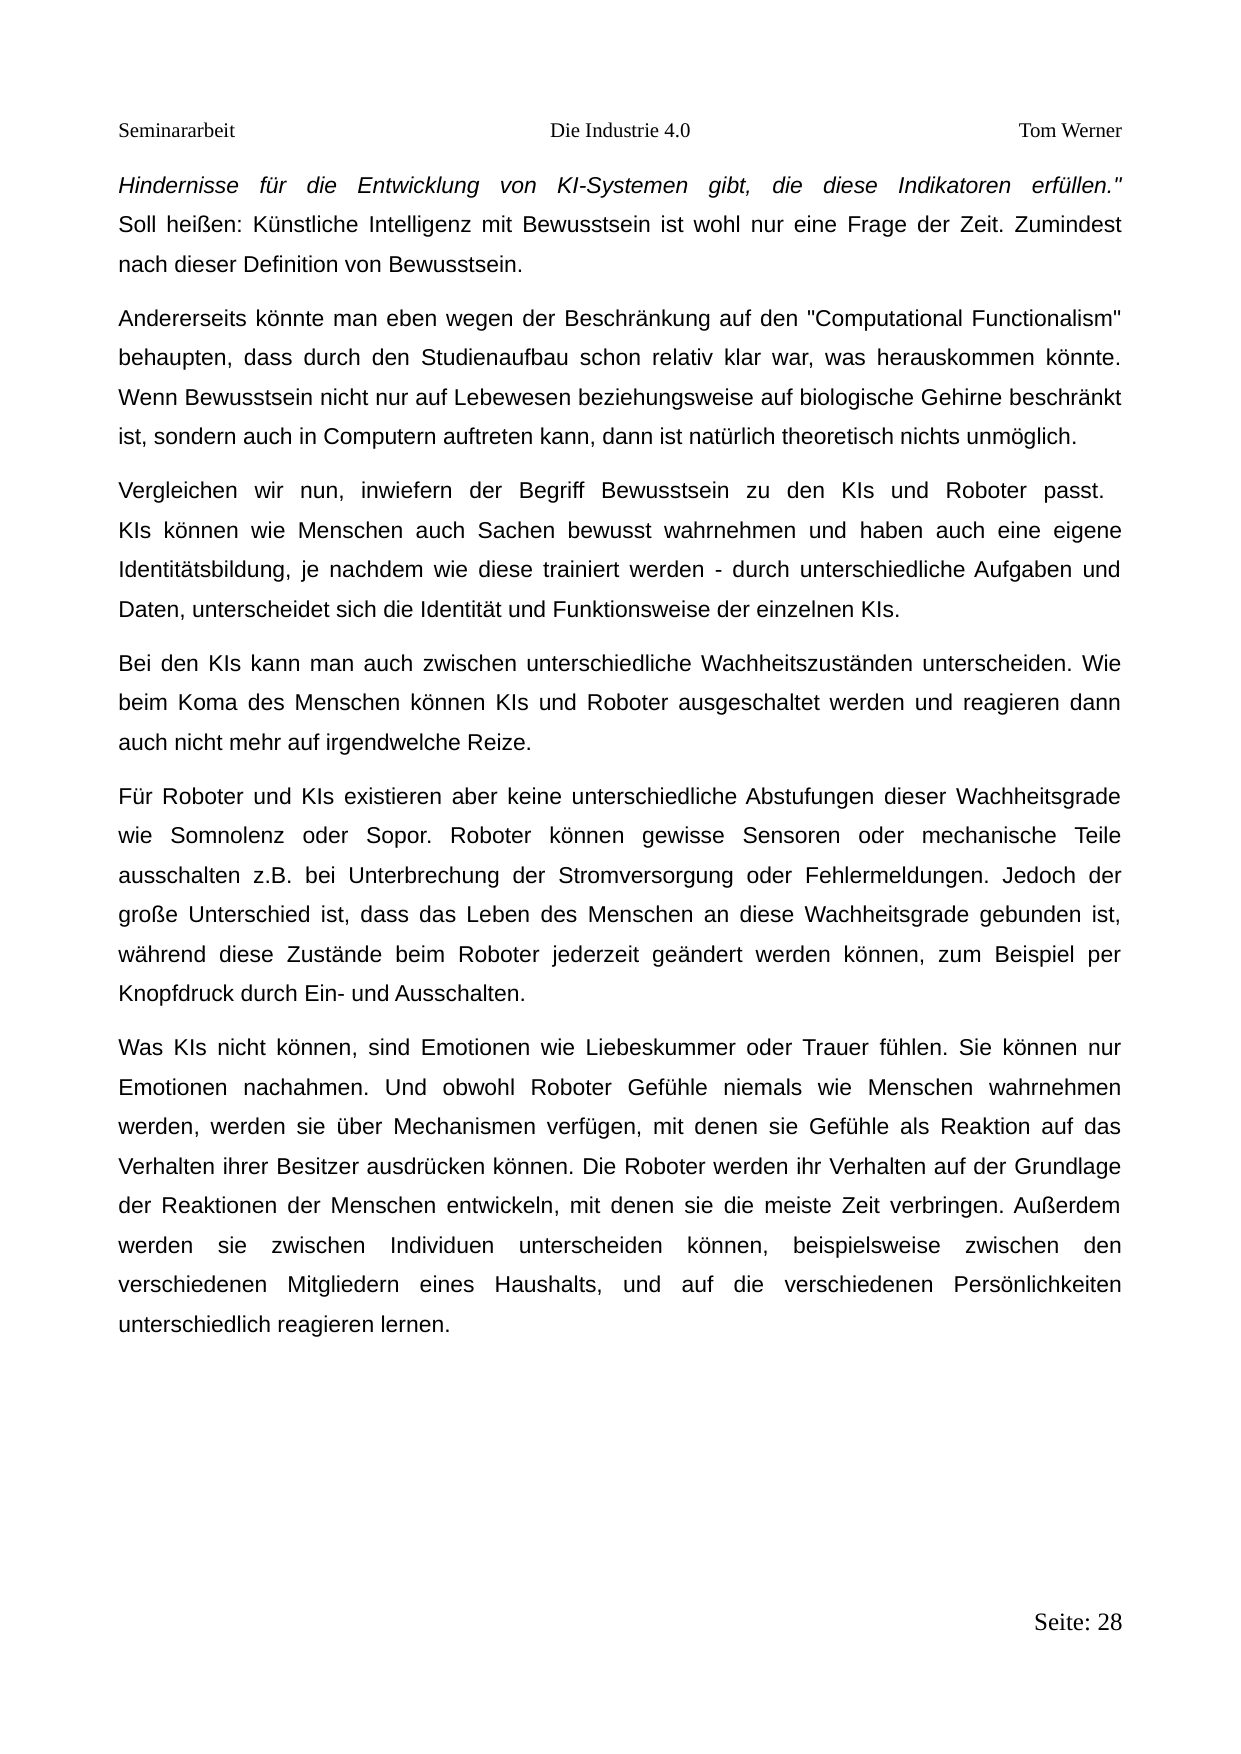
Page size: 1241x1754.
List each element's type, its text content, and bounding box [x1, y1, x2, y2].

text Vergleichen wir nun, inwiefern der Begriff Bewusstsein zu den KIs und Roboter passt. KIs können wie Menschen auch Sachen bewusst wahrnehmen und haben auch eine eigene Identitätsbildung, je nachdem wie diese trainiert werden - durch unterschiedliche Aufgaben und Daten, unterscheidet sich die Identität und Funktionsweise der einzelnen KIs. [118, 477, 1122, 622]
text Andererseits könnte man eben wegen der Beschränkung auf den "Computational Functionalism" behaupten, dass durch den Studienaufbau schon relativ klar war, was herauskommen könnte. Wenn Bewusstsein nicht nur auf Lebewesen beziehungsweise auf biologische Gehirne beschränkt ist, sondern auch in Computern auftreten kann, dann ist natürlich theoretisch nichts unmöglich. [118, 305, 1122, 449]
text Hindernisse für die Entwicklung von KI-Systemen gibt, die diese Indikatoren erfüllen." Soll heißen: Künstliche Intelligenz mit Bewusstsein ist wohl nur eine Frage der Zeit. Zumindest nach dieser Definition von Bewusstsein. [118, 172, 1122, 277]
text Was KIs nicht können, sind Emotionen wie Liebeskummer oder Trauer fühlen. Sie können nur Emotionen nachahmen. Und obwohl Roboter Gefühle niemals wie Menschen wahrnehmen werden, werden sie über Mechanismen verfügen, mit denen sie Gefühle als Reaktion auf das Verhalten ihrer Besitzer ausdrücken können. Die Roboter werden ihr Verhalten auf der Grundlage der Reaktionen der Menschen entwickeln, mit denen sie die meiste Zeit verbringen. Außerdem werden sie zwischen Individuen unterscheiden können, beispielsweise zwischen den verschiedenen Mitgliedern eines Haushalts, und auf die verschiedenen Persönlichkeiten unterschiedlich reagieren lernen. [118, 1034, 1122, 1337]
text Für Roboter und KIs existieren aber keine unterschiedliche Abstufungen dieser Wachheitsgrade wie Somnolenz oder Sopor. Roboter können gewisse Sensoren oder mechanische Teile ausschalten z.B. bei Unterbrechung der Stromversorgung oder Fehlermeldungen. Jedoch der große Unterschied ist, dass das Leben des Menschen an diese Wachheitsgrade gebunden ist, während diese Zustände beim Roboter jederzeit geändert werden können, zum Beispiel per Knopfdruck durch Ein- und Ausschalten. [118, 783, 1122, 1006]
text Bei den KIs kann man auch zwischen unterschiedliche Wachheitszuständen unterscheiden. Wie beim Koma des Menschen können KIs und Roboter ausgeschaltet werden und reagieren dann auch nicht mehr auf irgendwelche Reize. [118, 650, 1122, 755]
